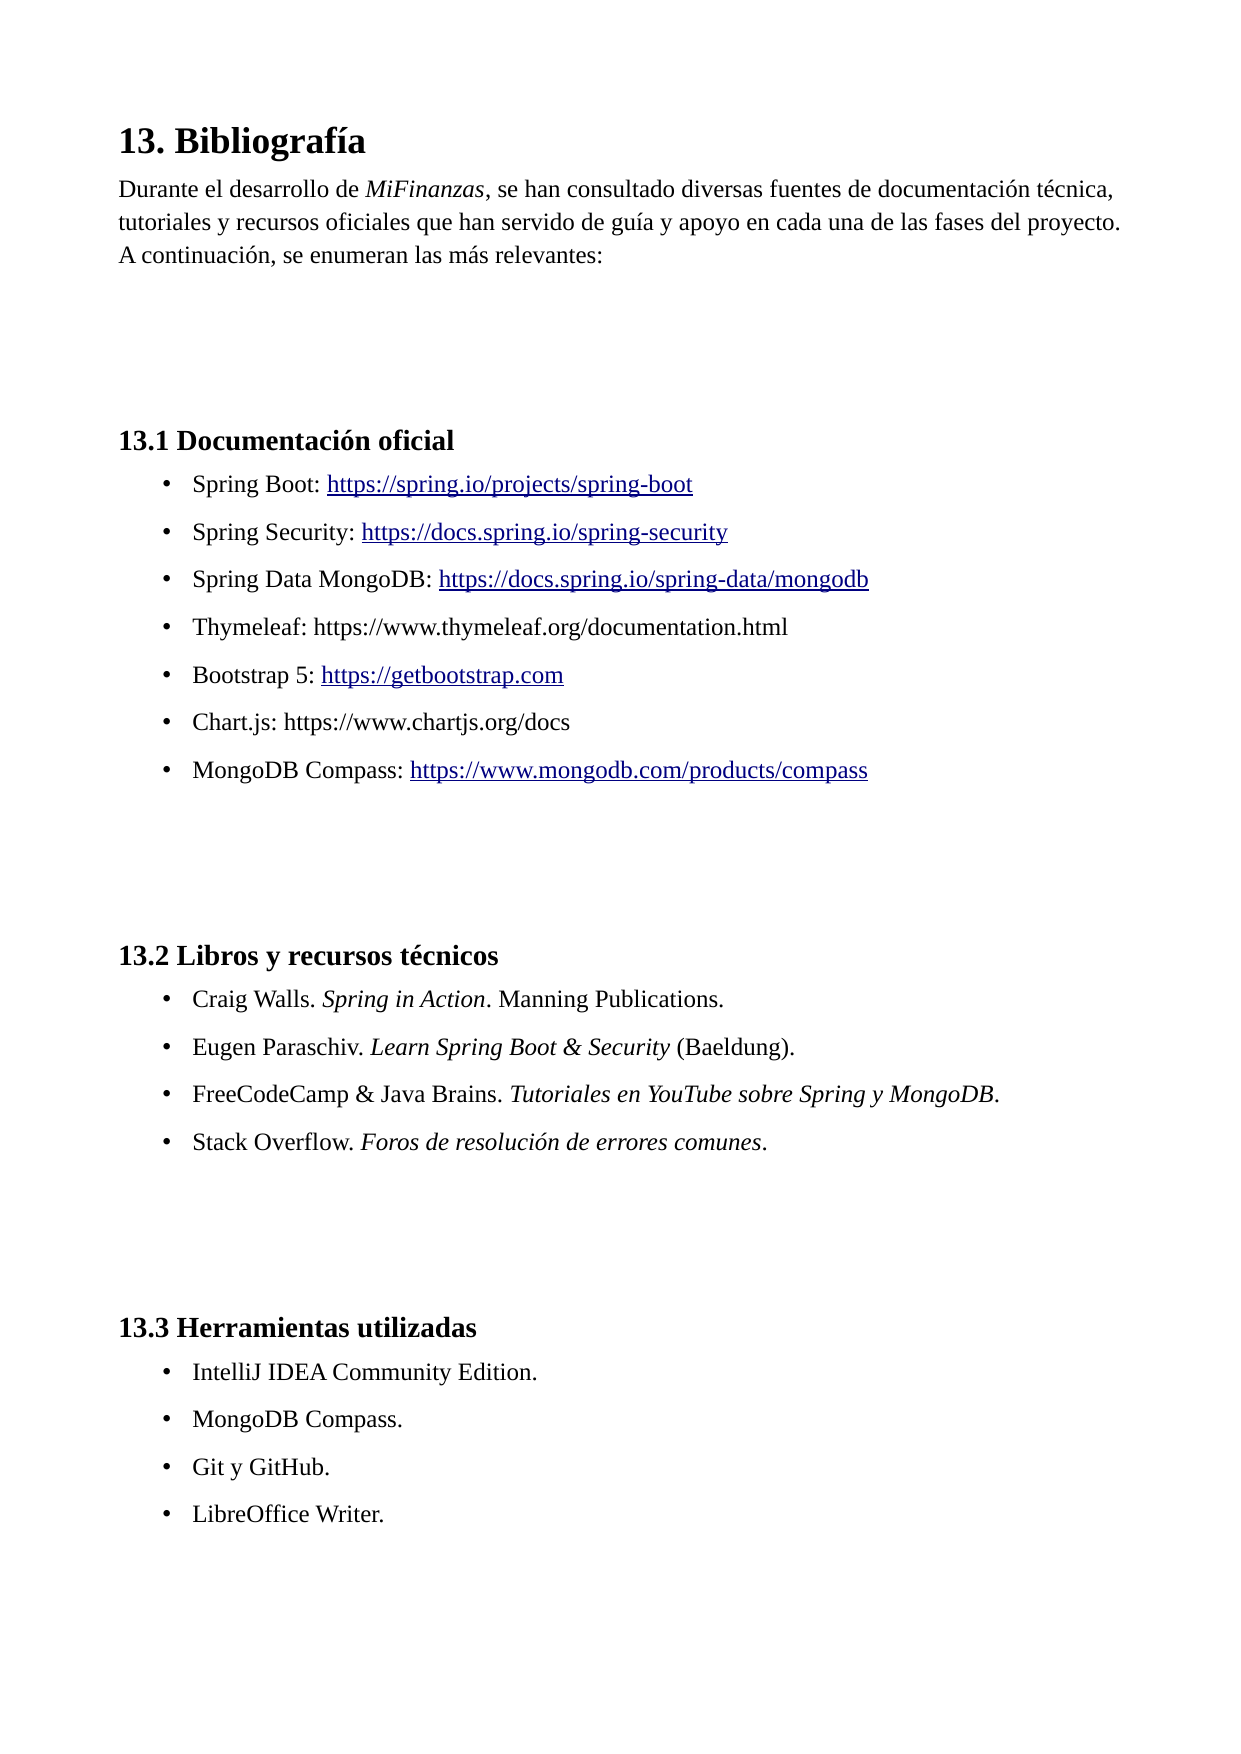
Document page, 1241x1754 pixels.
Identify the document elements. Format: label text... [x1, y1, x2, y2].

list Spring Security: https://docs.spring.io/spring-security [162, 517, 1122, 546]
list MongoDB Compass: https://www.mongodb.com/products/compass [162, 755, 1122, 784]
subtitle 13.1 Documentación oficial [118, 423, 1122, 457]
list Eugen Paraschiv. Learn Spring Boot & Security (Baeldung). [162, 1032, 1122, 1061]
list FreeCodeCamp & Java Brains. Tutoriales en YouTube sobre Spring y MongoDB. [162, 1079, 1122, 1108]
list IntelliJ IDEA Community Edition. [162, 1357, 1122, 1385]
subtitle 13.3 Herramientas utilizadas [118, 1311, 1122, 1344]
list Thymeleaf: https://www.thymeleaf.org/documentation.html [162, 612, 1122, 641]
list Spring Data MongoDB: https://docs.spring.io/spring-data/mongodb [162, 564, 1122, 593]
text Durante el desarrollo de MiFinanzas, se han consultado diversas fuentes de documentación técnica, tutoriales y recursos oficiales que han servido de guía y apoyo en cada una de las fases del proyecto. A continuación, se enumeran las más relevantes: [118, 174, 1122, 268]
list Spring Boot: https://spring.io/projects/spring-boot [162, 469, 1122, 498]
subtitle 13.2 Libros y recursos técnicos [118, 938, 1122, 972]
list MongoDB Compass. [162, 1404, 1122, 1433]
list Stack Overflow. Foros de resolución de errores comunes. [162, 1127, 1122, 1156]
list Chart.js: https://www.chartjs.org/docs [162, 707, 1122, 736]
list Bootstrap 5: https://getbootstrap.com [162, 660, 1122, 688]
list Git y GitHub. [162, 1452, 1122, 1481]
list LibreOffice Writer. [162, 1499, 1122, 1528]
subtitle 13. Bibliografía [118, 118, 1122, 161]
list Craig Walls. Spring in Action. Manning Publications. [162, 984, 1122, 1013]
